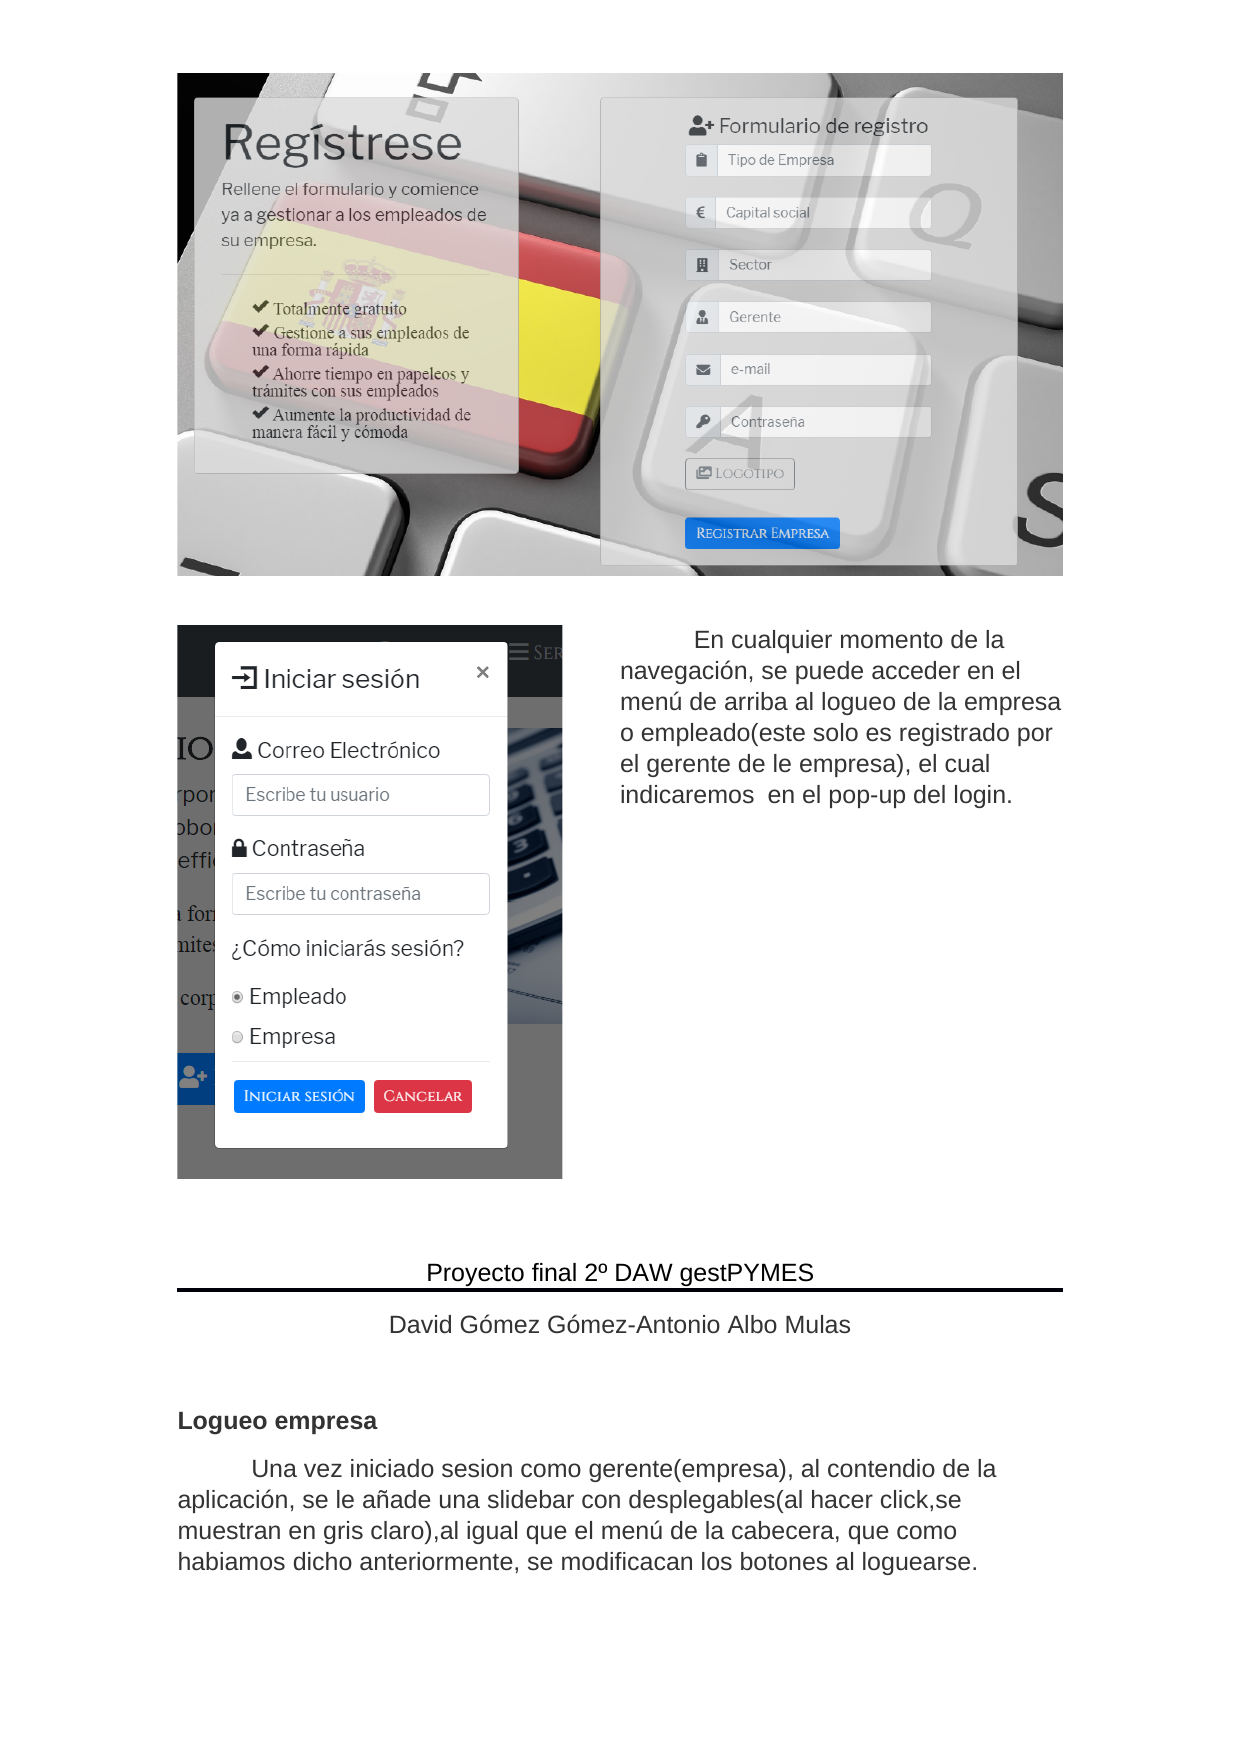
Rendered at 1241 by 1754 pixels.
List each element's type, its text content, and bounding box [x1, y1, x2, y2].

text Logueo empresa [177, 1406, 1063, 1435]
text En cualquier momento de la navegación, se puede acceder en el menú de arriba al logueo de la empresa o empleado(este solo es registrado por el gerente de le empresa), el cual indicaremos en el pop-up del login. [563, 625, 1063, 809]
text David Gómez Gómez-Antonio Albo Mulas [177, 1311, 1063, 1339]
text Una vez iniciado sesion como gerente(empresa), al contendio de la aplicación, se le añade una slidebar con desplegables(al hacer click,se muestran en gris claro),al igual que el menú de la cabecera, que como habiamos dicho anteriormente, se modificacan los botones al loguearse. [177, 1454, 1063, 1576]
picture [177, 625, 563, 1179]
text Proyecto final 2º DAW gestPYMES [177, 1258, 1063, 1288]
picture [177, 73, 1063, 576]
